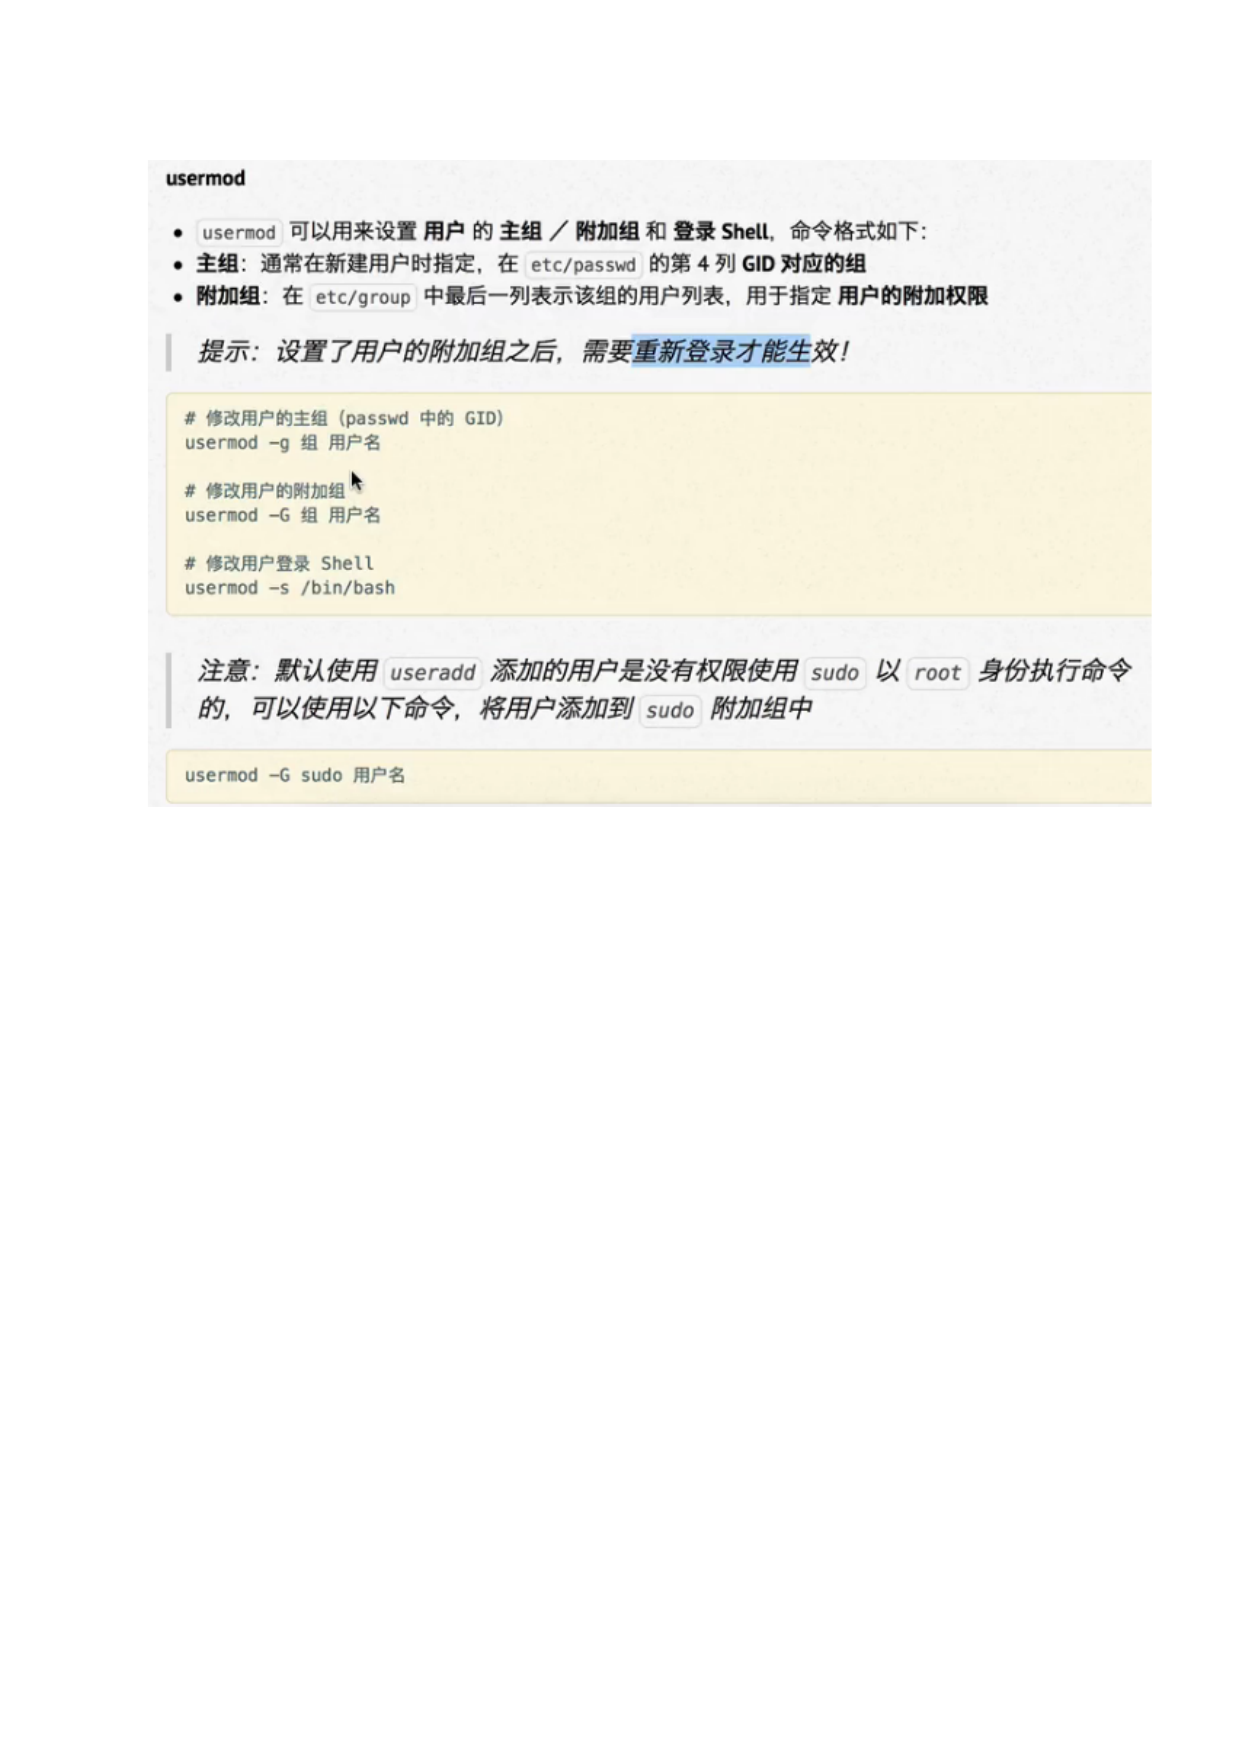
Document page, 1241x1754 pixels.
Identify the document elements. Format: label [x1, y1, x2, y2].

picture [147, 160, 1152, 807]
